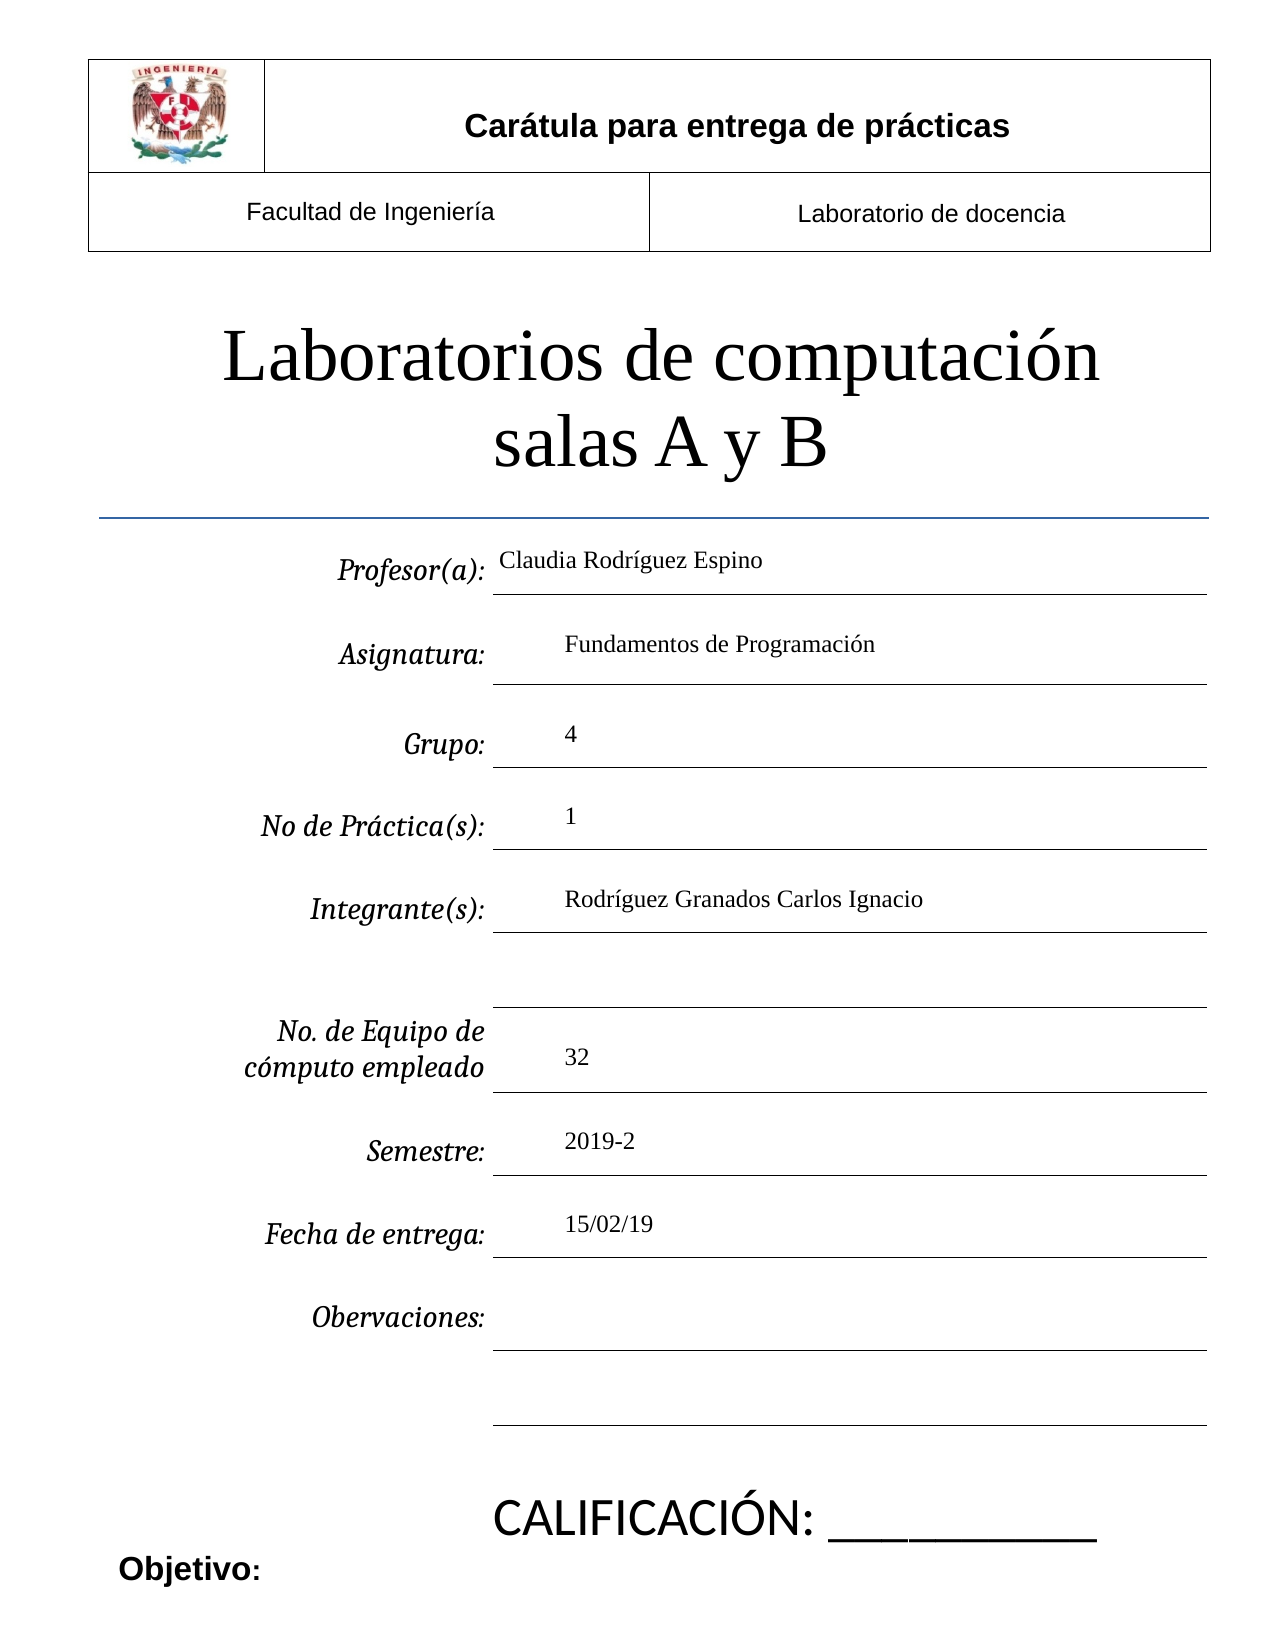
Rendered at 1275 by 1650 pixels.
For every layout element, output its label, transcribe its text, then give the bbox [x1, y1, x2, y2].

table_header Carátula para entrega de prácticas [265, 60, 1210, 172]
table_header [493, 511, 1207, 517]
table_cell Facultad de Ingeniería [89, 173, 649, 251]
table_cell Rodríguez Granados Carlos Ignacio [493, 850, 1207, 932]
table_cell [493, 1258, 1207, 1350]
table_cell No. de Equipo de cómputo empleado [118, 1007, 493, 1091]
table_cell [493, 1351, 1207, 1425]
table_header [118, 511, 493, 517]
text salas A y B [118, 396, 1205, 482]
text Objetivo: [118, 1549, 1205, 1588]
table_cell Asignatura: [118, 594, 493, 684]
table_cell [118, 1350, 493, 1425]
table_header Claudia Rodríguez Espino [493, 519, 1207, 594]
table_header Profesor(a): [118, 519, 493, 594]
table_cell [118, 932, 493, 1007]
table_cell 32 [493, 1008, 1207, 1091]
table_cell No de Práctica(s): [118, 766, 493, 849]
table_cell Fundamentos de Programación [493, 595, 1207, 684]
table_cell 15/02/19 [493, 1176, 1207, 1257]
text CALIFICACIÓN: __________ [118, 1483, 1205, 1549]
table_cell 1 [493, 768, 1207, 849]
table_cell Fecha de entrega: [118, 1175, 493, 1257]
table_cell Obervaciones: [118, 1257, 493, 1350]
table_cell 2019-2 [493, 1093, 1207, 1174]
table_cell 4 [493, 685, 1207, 766]
table_cell Integrante(s): [118, 849, 493, 932]
table_cell [493, 933, 1207, 1007]
table_cell Grupo: [118, 684, 493, 766]
table_cell Laboratorio de docencia [650, 173, 1210, 251]
table_header [89, 60, 264, 172]
text Laboratorios de computación [118, 310, 1205, 396]
table_cell Semestre: [118, 1091, 493, 1174]
